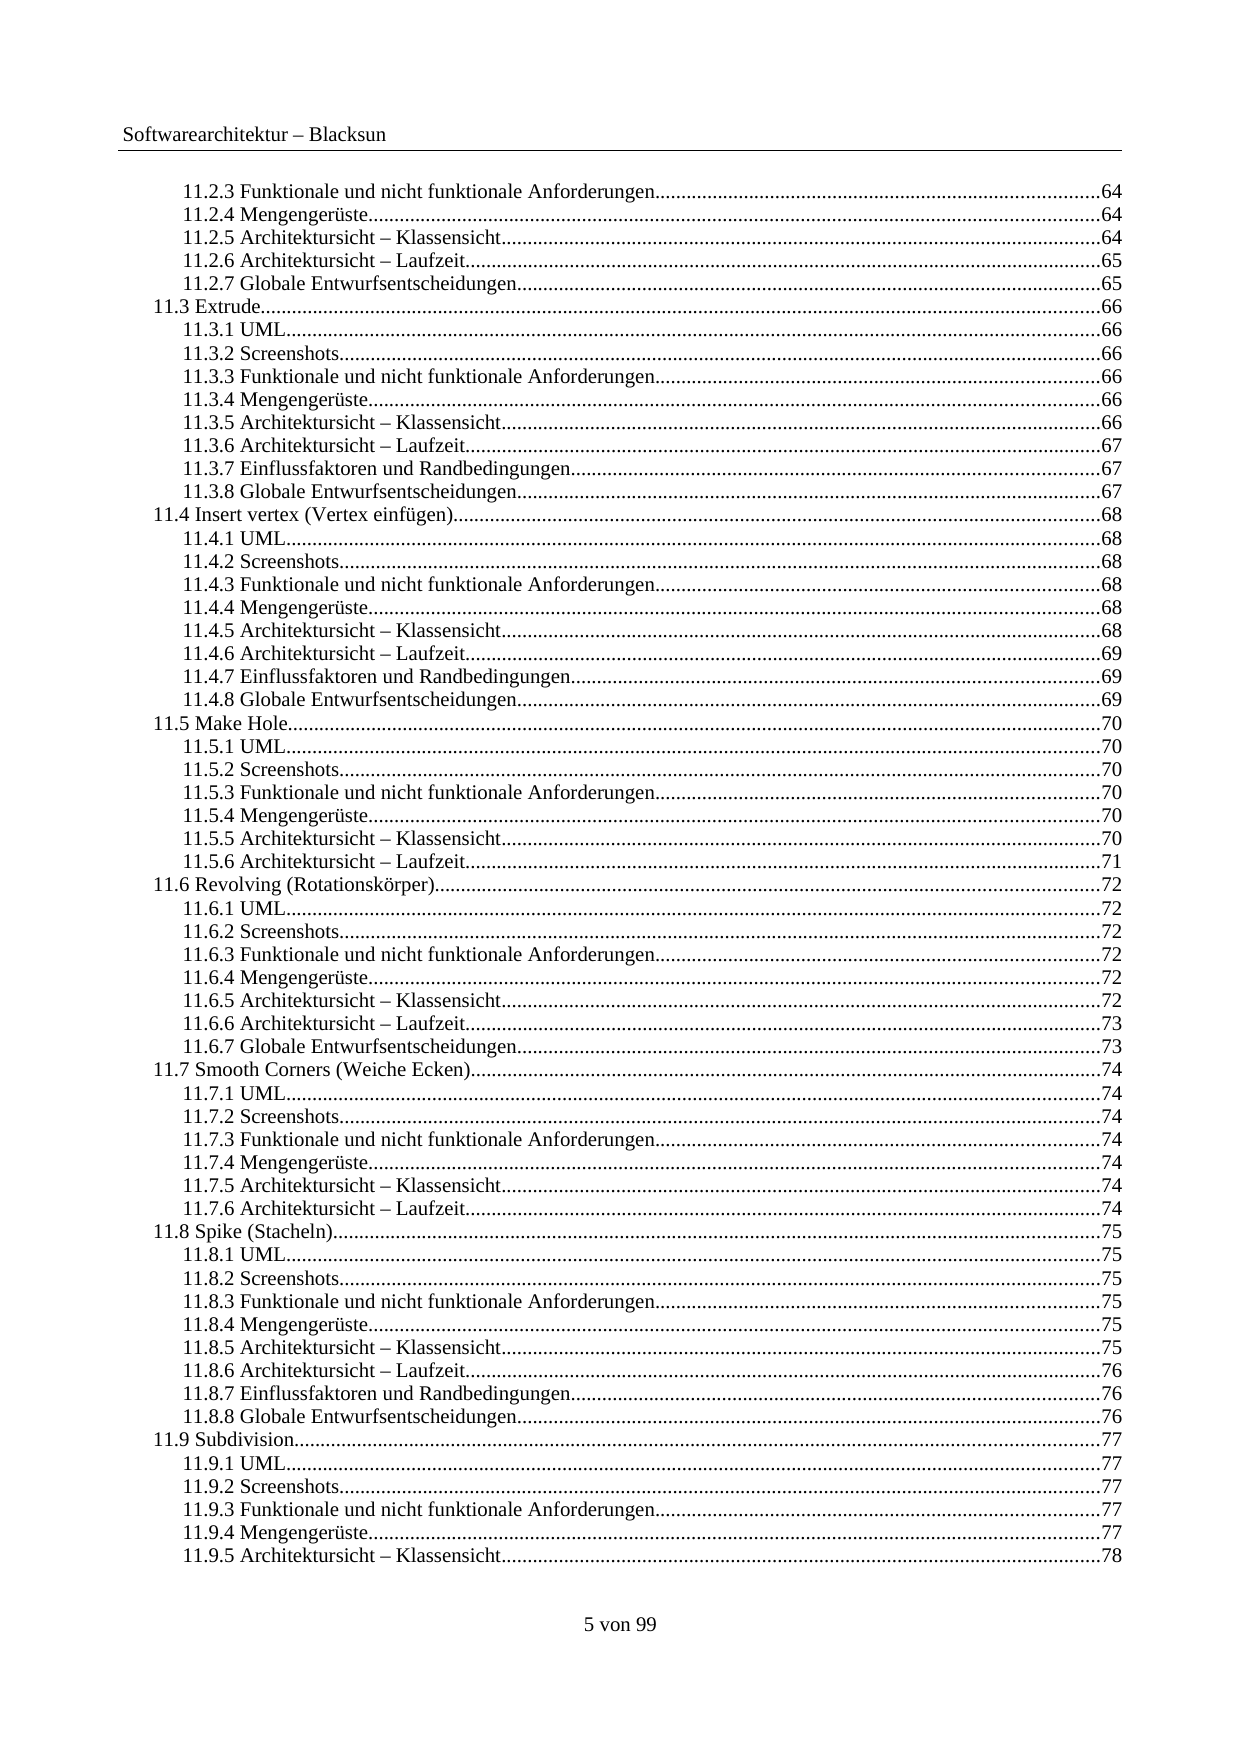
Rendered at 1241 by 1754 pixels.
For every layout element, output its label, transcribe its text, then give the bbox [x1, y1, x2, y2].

text 11.8 Spike (Stacheln) 75 [148, 1220, 1122, 1243]
text 11.8.6 Architektursicht – Laufzeit 76 [177, 1359, 1122, 1382]
text 11.2.6 Architektursicht – Laufzeit 65 [177, 249, 1122, 272]
text 11.4.4 Mengengerüste 68 [177, 596, 1122, 619]
text 11.7 Smooth Corners (Weiche Ecken) 74 [148, 1058, 1122, 1081]
text 11.3.8 Globale Entwurfsentscheidungen 67 [177, 480, 1122, 503]
text 11.2.7 Globale Entwurfsentscheidungen 65 [177, 272, 1122, 295]
text 11.5.1 UML 70 [177, 734, 1122, 758]
text 11.5 Make Hole 70 [148, 711, 1122, 734]
text 11.5.6 Architektursicht – Laufzeit 71 [177, 850, 1122, 873]
text 11.6.3 Funktionale und nicht funktionale Anforderungen 72 [177, 943, 1122, 966]
text 11.3.7 Einflussfaktoren und Randbedingungen 67 [177, 457, 1122, 480]
text 11.8.7 Einflussfaktoren und Randbedingungen 76 [177, 1382, 1122, 1405]
text 11.9.4 Mengengerüste 77 [177, 1521, 1122, 1544]
text 11.4.6 Architektursicht – Laufzeit 69 [177, 642, 1122, 665]
text 11.5.3 Funktionale und nicht funktionale Anforderungen 70 [177, 781, 1122, 804]
text 11.6.1 UML 72 [177, 896, 1122, 919]
text 11.4.2 Screenshots 68 [177, 549, 1122, 573]
text 11.8.3 Funktionale und nicht funktionale Anforderungen 75 [177, 1289, 1122, 1313]
text 11.8.5 Architektursicht – Klassensicht 75 [177, 1336, 1122, 1359]
text 11.6.2 Screenshots 72 [177, 919, 1122, 943]
text 11.7.1 UML 74 [177, 1081, 1122, 1104]
text 11.7.6 Architektursicht – Laufzeit 74 [177, 1197, 1122, 1220]
text 11.4.7 Einflussfaktoren und Randbedingungen 69 [177, 665, 1122, 688]
text 11.7.3 Funktionale und nicht funktionale Anforderungen 74 [177, 1128, 1122, 1151]
text 11.9.5 Architektursicht – Klassensicht 78 [177, 1544, 1122, 1567]
text 11.8.4 Mengengerüste 75 [177, 1313, 1122, 1336]
text 11.3.3 Funktionale und nicht funktionale Anforderungen 66 [177, 364, 1122, 388]
text 11.9.2 Screenshots 77 [177, 1474, 1122, 1498]
text 11.2.5 Architektursicht – Klassensicht 64 [177, 226, 1122, 249]
text 11.5.5 Architektursicht – Klassensicht 70 [177, 827, 1122, 850]
text 11.9.3 Funktionale und nicht funktionale Anforderungen 77 [177, 1498, 1122, 1521]
text 11.7.4 Mengengerüste 74 [177, 1151, 1122, 1174]
text 11.5.4 Mengengerüste 70 [177, 804, 1122, 827]
text 11.5.2 Screenshots 70 [177, 758, 1122, 781]
text 11.9.1 UML 77 [177, 1451, 1122, 1474]
text 11.4.1 UML 68 [177, 526, 1122, 549]
text 11.7.5 Architektursicht – Klassensicht 74 [177, 1174, 1122, 1197]
text 11.4.3 Funktionale und nicht funktionale Anforderungen 68 [177, 573, 1122, 596]
text 11.7.2 Screenshots 74 [177, 1104, 1122, 1128]
text 11.6 Revolving (Rotationskörper) 72 [148, 873, 1122, 896]
text 11.2.3 Funktionale und nicht funktionale Anforderungen 64 [177, 179, 1122, 203]
text 11.3.5 Architektursicht – Klassensicht 66 [177, 411, 1122, 434]
text 11.3 Extrude 66 [148, 295, 1122, 318]
text 11.4 Insert vertex (Vertex einfügen) 68 [148, 503, 1122, 526]
text 11.2.4 Mengengerüste 64 [177, 203, 1122, 226]
text 11.8.8 Globale Entwurfsentscheidungen 76 [177, 1405, 1122, 1428]
text 11.3.4 Mengengerüste 66 [177, 388, 1122, 411]
text 11.6.7 Globale Entwurfsentscheidungen 73 [177, 1035, 1122, 1058]
text 11.8.2 Screenshots 75 [177, 1266, 1122, 1289]
text 11.3.2 Screenshots 66 [177, 341, 1122, 364]
text 11.6.6 Architektursicht – Laufzeit 73 [177, 1012, 1122, 1035]
text 11.8.1 UML 75 [177, 1243, 1122, 1266]
text 11.9 Subdivision 77 [148, 1428, 1122, 1451]
text 11.6.5 Architektursicht – Klassensicht 72 [177, 989, 1122, 1012]
text 11.3.6 Architektursicht – Laufzeit 67 [177, 434, 1122, 457]
text 11.4.8 Globale Entwurfsentscheidungen 69 [177, 688, 1122, 711]
text 11.3.1 UML 66 [177, 318, 1122, 341]
text 11.4.5 Architektursicht – Klassensicht 68 [177, 619, 1122, 642]
text 11.6.4 Mengengerüste 72 [177, 966, 1122, 989]
